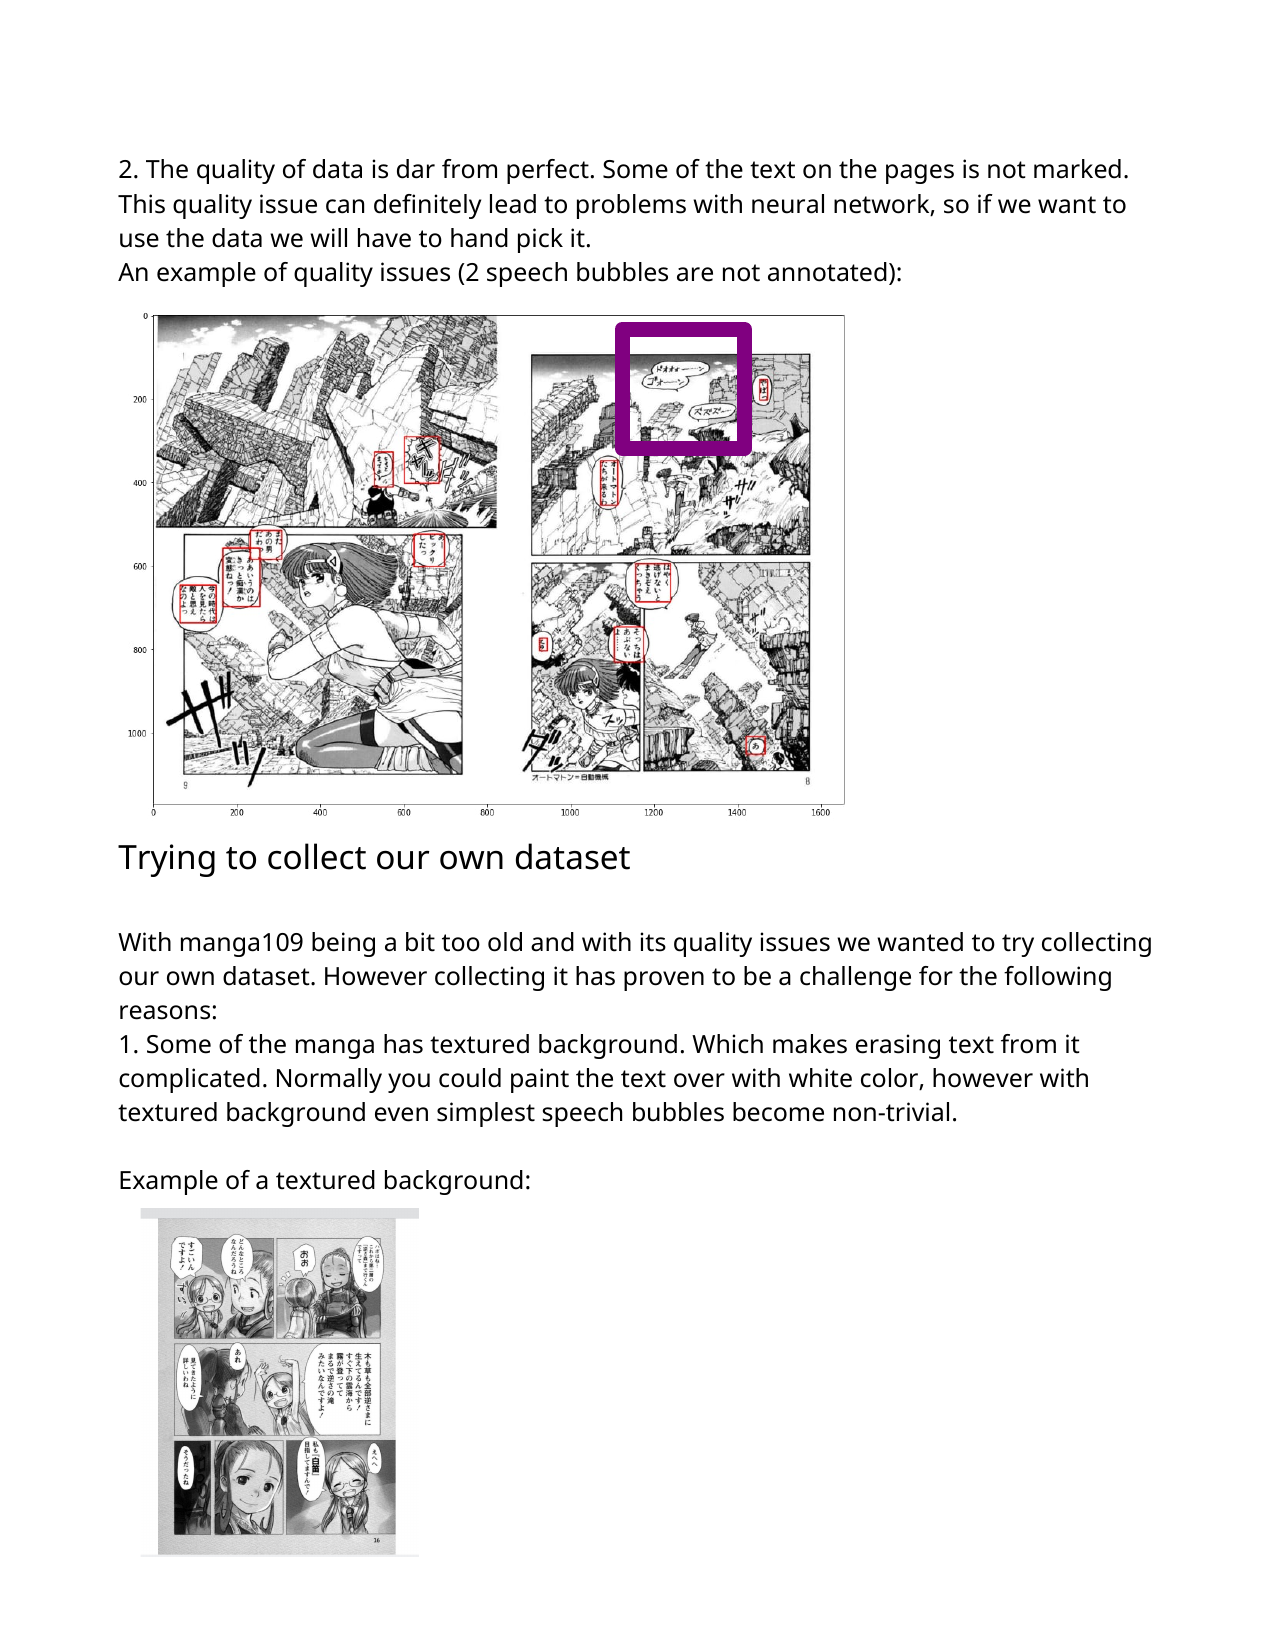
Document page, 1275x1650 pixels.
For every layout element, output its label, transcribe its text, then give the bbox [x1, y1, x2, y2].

text An example of quality issues (2 speech bubbles are not annotated): [118, 254, 1157, 288]
text With manga109 being a bit too old and with its quality issues we wanted to try collecting our own dataset. However collecting it has proven to be a challenge for the following reasons: 1. Some of the manga has textured background. Which makes erasing text from it complicated. Normally you could paint the text over with white color, however with textured background even simplest speech bubbles become non-trivial. [118, 924, 1157, 1129]
text Trying to collect our own dataset [118, 833, 1157, 879]
picture [122, 307, 848, 822]
text 2. The quality of data is dar from perfect. Some of the text on the pages is not marked. This quality issue can definitely lead to problems with neural network, so if we want to use the data we will have to hand pick it. [118, 152, 1157, 254]
text Example of a textured background: [118, 1163, 1157, 1197]
picture [140, 1208, 419, 1557]
